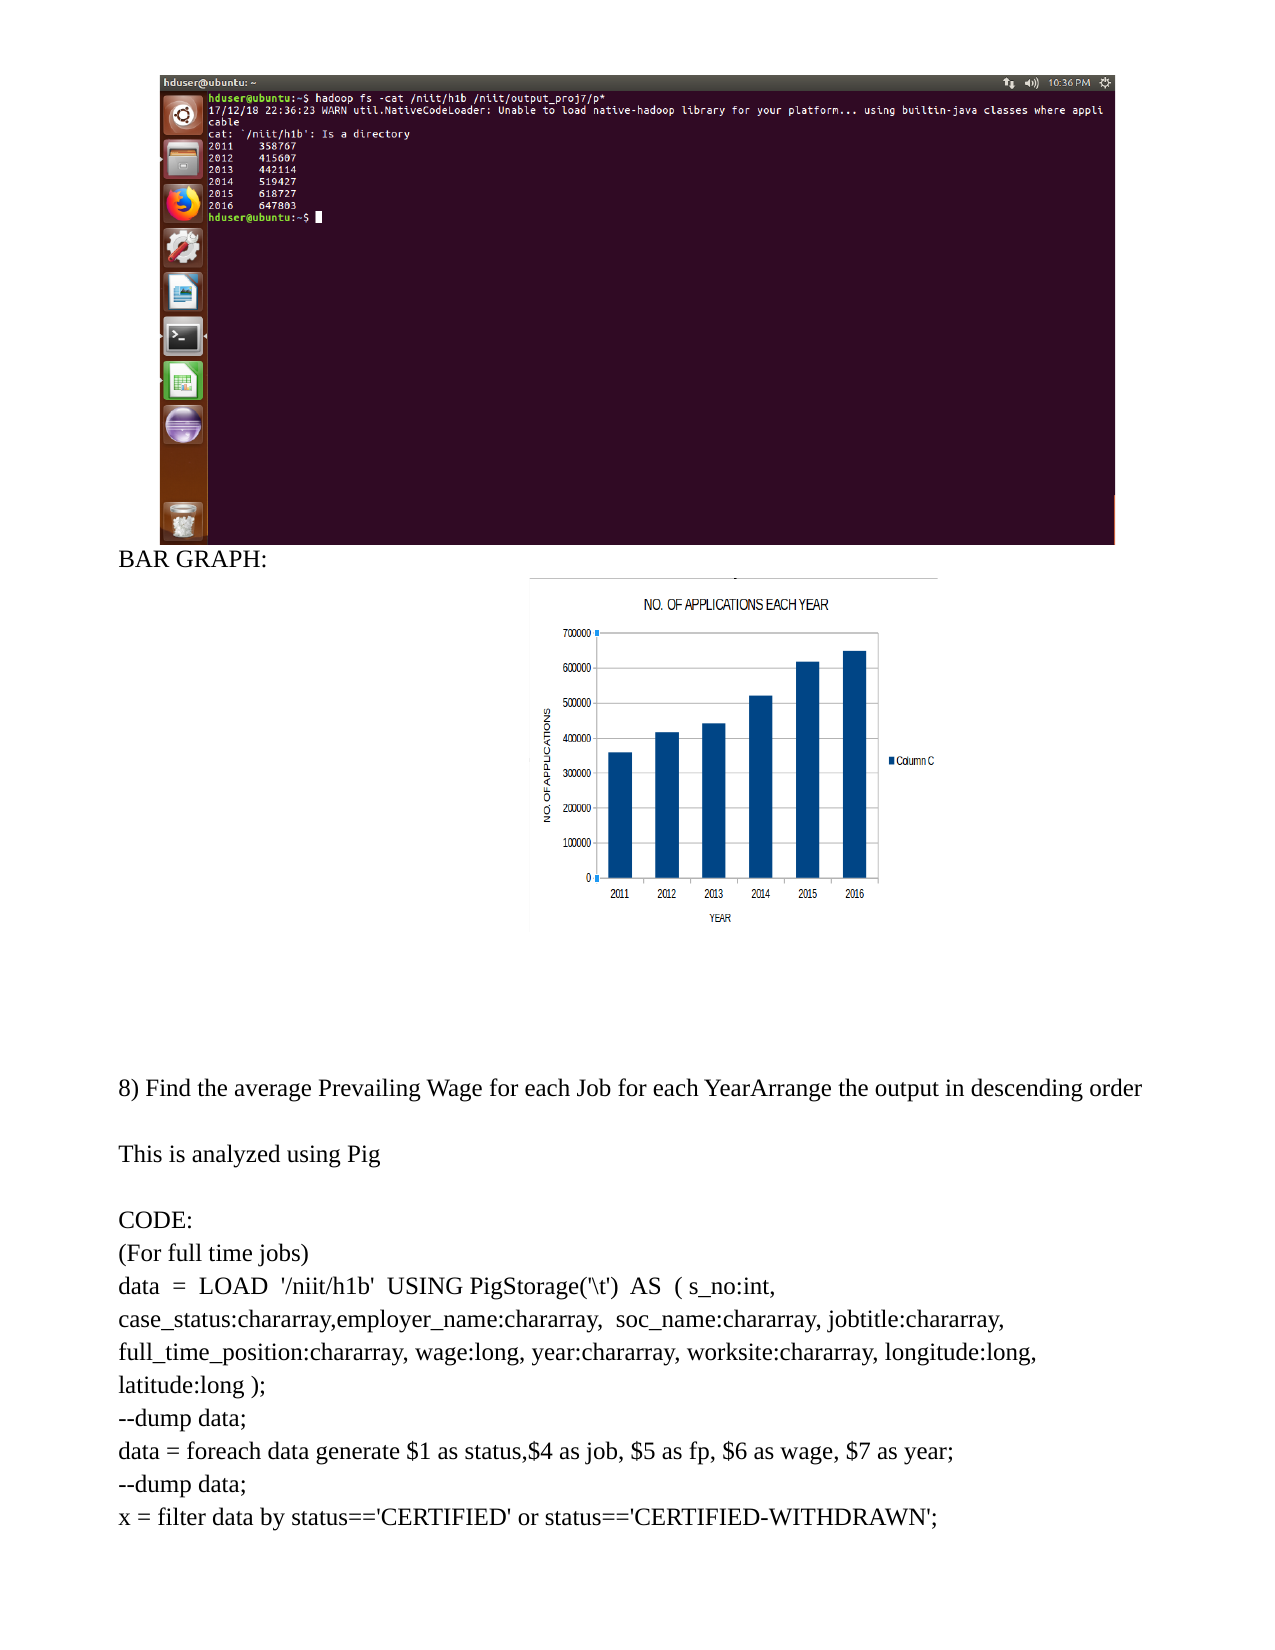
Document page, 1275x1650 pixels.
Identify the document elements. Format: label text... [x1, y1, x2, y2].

text This is analyzed using Pig [118, 1139, 1157, 1167]
text --dump data; [118, 1469, 1157, 1498]
text (For full time jobs) [118, 1238, 1157, 1266]
text --dump data; [118, 1403, 1157, 1432]
text BAR GRAPH: [118, 141, 1157, 573]
text CODE: [118, 1205, 1157, 1233]
text x = filter data by status=='CERTIFIED' or status=='CERTIFIED-WITHDRAWN'; [118, 1502, 1157, 1531]
text data = LOAD '/niit/h1b' USING PigStorage('\t') AS ( s_no:int, case_status:chararray,employer_name:chararray, soc_name:chararray, jobtitle:chararray, full_time_position:chararray, wage:long, year:chararray, worksite:chararray, longitude:long, latitude:long ); [118, 1271, 1157, 1398]
text data = foreach data generate $1 as status,$4 as job, $5 as fp, $6 as wage, $7 as year; [118, 1436, 1157, 1464]
text 8) Find the average Prevailing Wage for each Job for each YearArrange the output in descending order [118, 1073, 1157, 1101]
